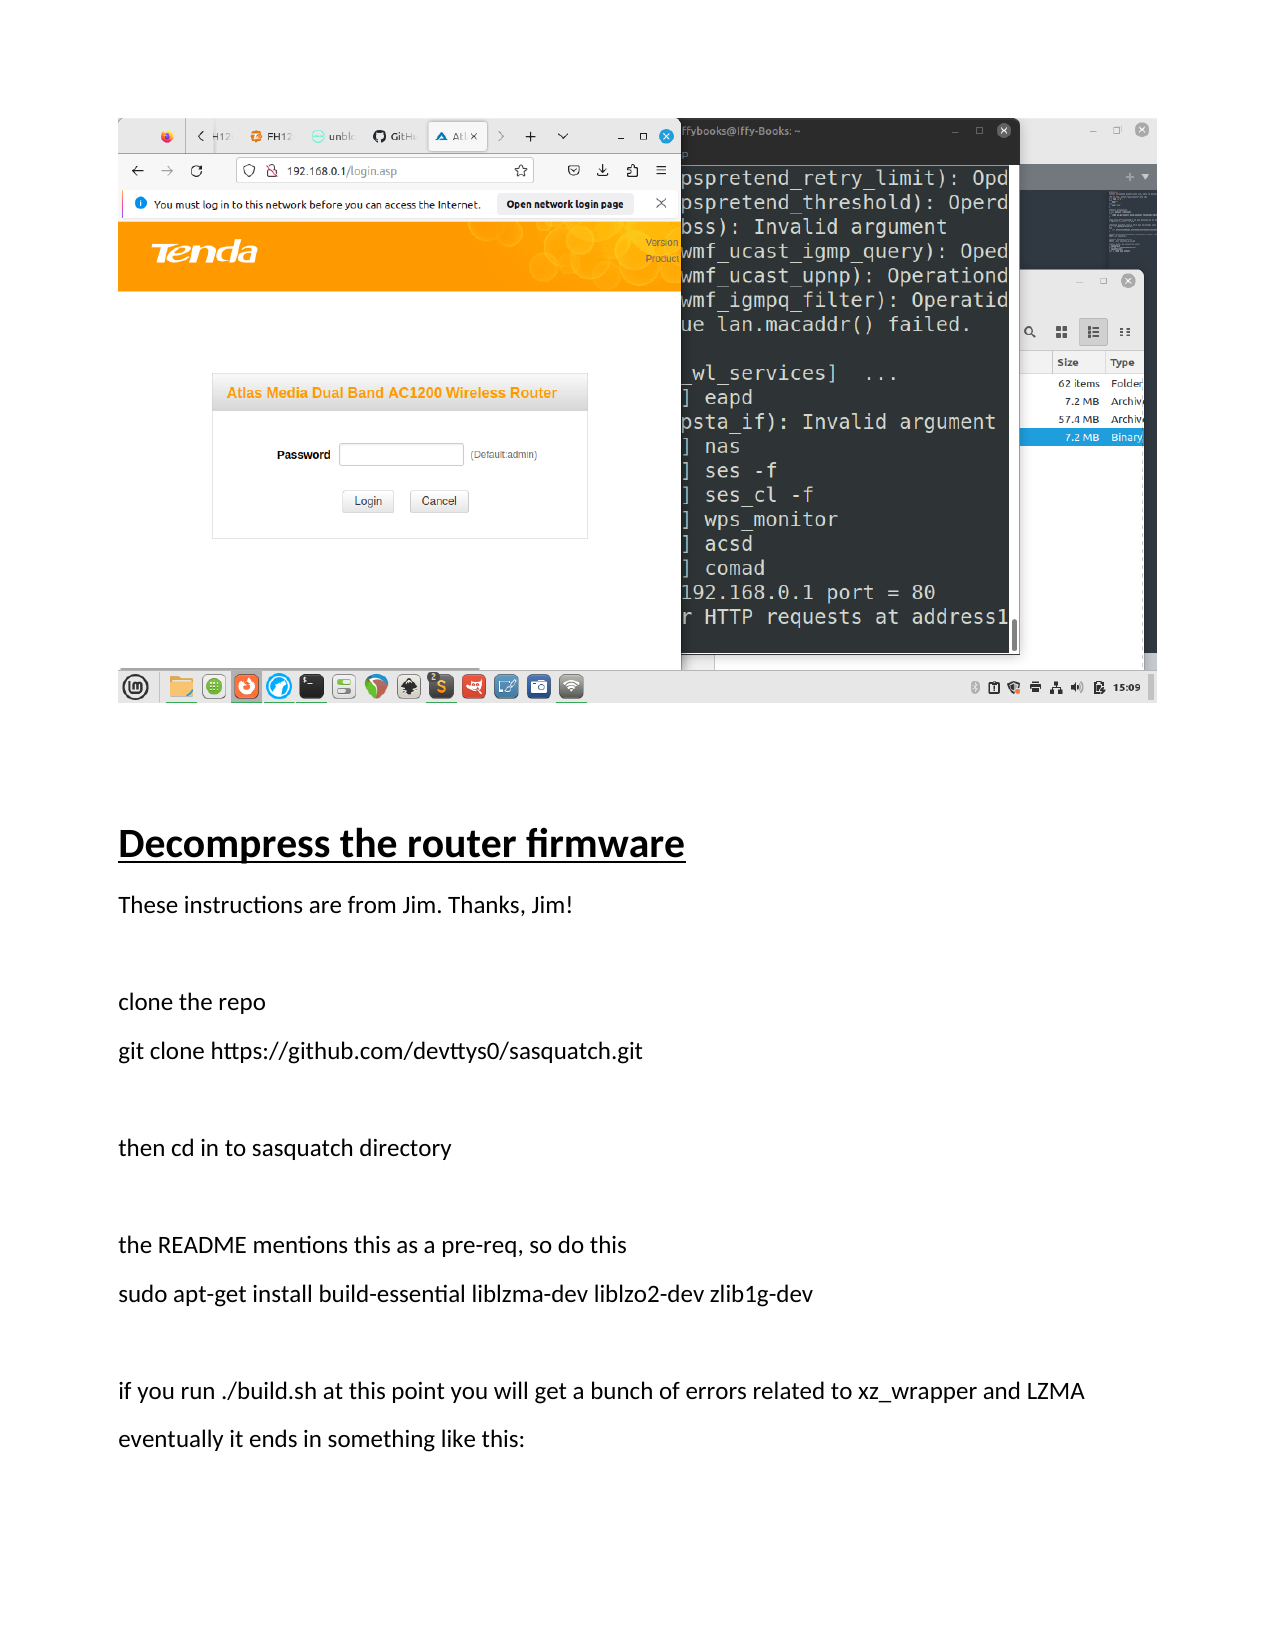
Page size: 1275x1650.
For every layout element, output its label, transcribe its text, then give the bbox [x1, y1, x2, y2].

picture [118, 118, 1157, 703]
text git clone https://github.com/devttys0/sasquatch.git [118, 1035, 1157, 1066]
text sudo apt-get install build-essential liblzma-dev liblzo2-dev zlib1g-dev [118, 1278, 1157, 1308]
text then cd in to sasquatch directory [118, 1132, 1157, 1163]
text if you run ./build.sh at this point you will get a bunch of errors related to xz_wrapper and LZMA [118, 1375, 1157, 1405]
text Decompress the router firmware [118, 817, 1157, 868]
text the README mentions this as a pre-req, so do this [118, 1229, 1157, 1260]
text These instructions are from Jim. Thanks, Jim! [118, 889, 1157, 920]
text eventually it ends in something like this: [118, 1423, 1157, 1454]
text clone the repo [118, 987, 1157, 1017]
